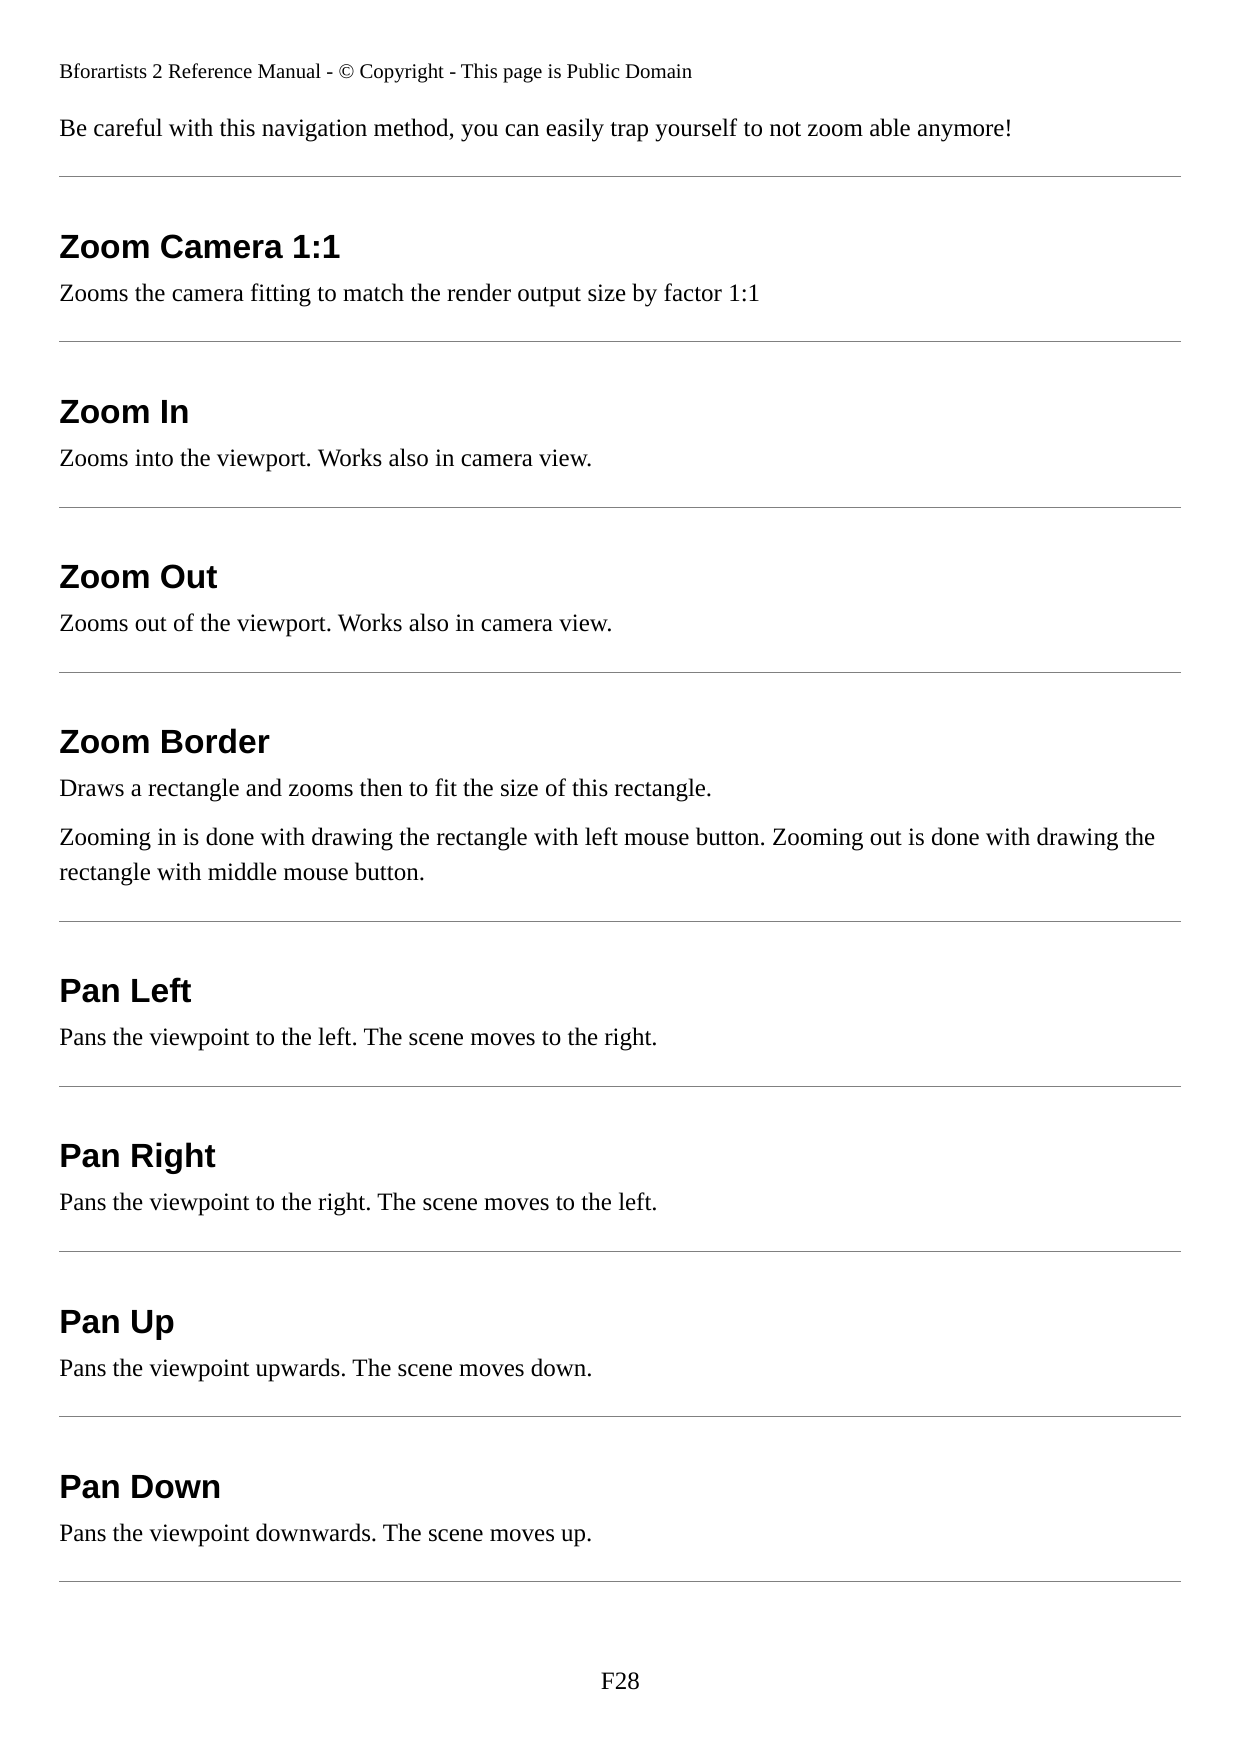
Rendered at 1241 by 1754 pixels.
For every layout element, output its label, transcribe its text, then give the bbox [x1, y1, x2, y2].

subtitle Zoom Out [59, 557, 1181, 596]
subtitle Pan Right [59, 1136, 1181, 1175]
text Draws a rectangle and zooms then to fit the size of this rectangle. [59, 773, 1181, 802]
text Pans the viewpoint to the left. The scene moves to the right. [59, 1022, 1181, 1051]
text Zooms out of the viewport. Works also in camera view. [59, 608, 1181, 637]
text Zooms the camera fitting to match the render output size by factor 1:1 [59, 278, 1181, 307]
text Zooms into the viewport. Works also in camera view. [59, 443, 1181, 472]
subtitle Pan Up [59, 1301, 1181, 1340]
text Pans the viewpoint to the right. The scene moves to the left. [59, 1187, 1181, 1216]
text Zooming in is done with drawing the rectangle with left mouse button. Zooming out is done with drawing the rectangle with middle mouse button. [59, 822, 1181, 886]
text Pans the viewpoint upwards. The scene moves down. [59, 1353, 1181, 1381]
text Be careful with this navigation method, you can easily trap yourself to not zoom able anymore! [59, 113, 1181, 141]
subtitle Zoom In [59, 392, 1181, 431]
subtitle Zoom Camera 1:1 [59, 227, 1181, 265]
subtitle Zoom Border [59, 722, 1181, 761]
text Pans the viewpoint downwards. The scene moves up. [59, 1518, 1181, 1547]
subtitle Pan Down [59, 1467, 1181, 1505]
subtitle Pan Left [59, 971, 1181, 1010]
